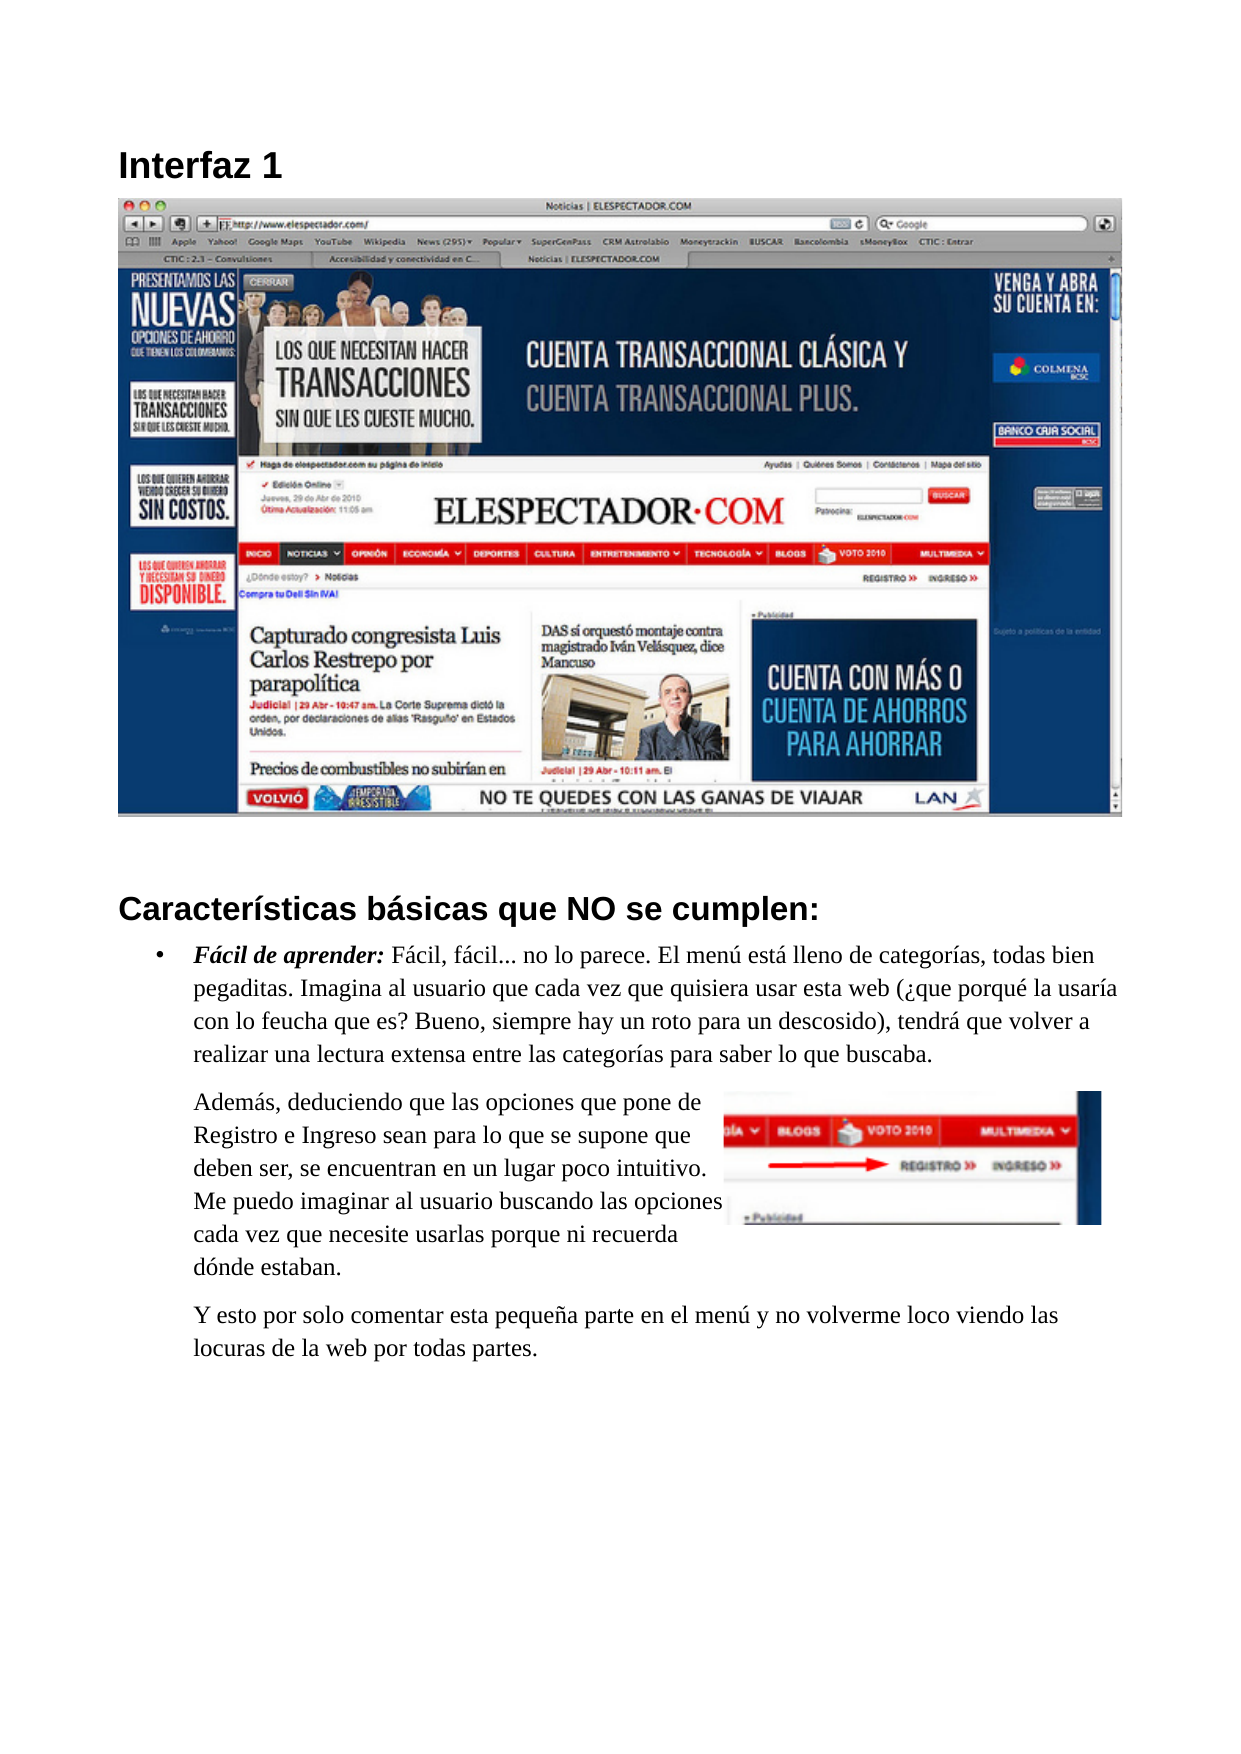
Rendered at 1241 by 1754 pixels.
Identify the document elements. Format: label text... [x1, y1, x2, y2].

subtitle Interfaz 1 [118, 143, 1122, 186]
subtitle Características básicas que NO se cumplen: [118, 889, 1122, 928]
list Además, deduciendo que las opciones que pone de Registro e Ingreso sean para lo que se supone que deben ser, se encuentran en un lugar poco intuitivo. Me puedo imaginar al usuario buscando las opciones cada vez que necesite usarlas porque ni recuerda dónde estaban. [156, 1087, 1122, 1281]
picture [723, 1091, 1102, 1225]
list Fácil de aprender: Fácil, fácil... no lo parece. El menú está lleno de categorías, todas bien pegaditas. Imagina al usuario que cada vez que quisiera usar esta web (¿que porqué la usaría con lo feucha que es? Bueno, siempre hay un roto para un descosido), tendrá que volver a realizar una lectura extensa entre las categorías para saber lo que buscaba. [156, 940, 1122, 1068]
picture [118, 198, 1123, 817]
list Y esto por solo comentar esta pequeña parte en el menú y no volverme loco viendo las locuras de la web por todas partes. [156, 1300, 1122, 1362]
